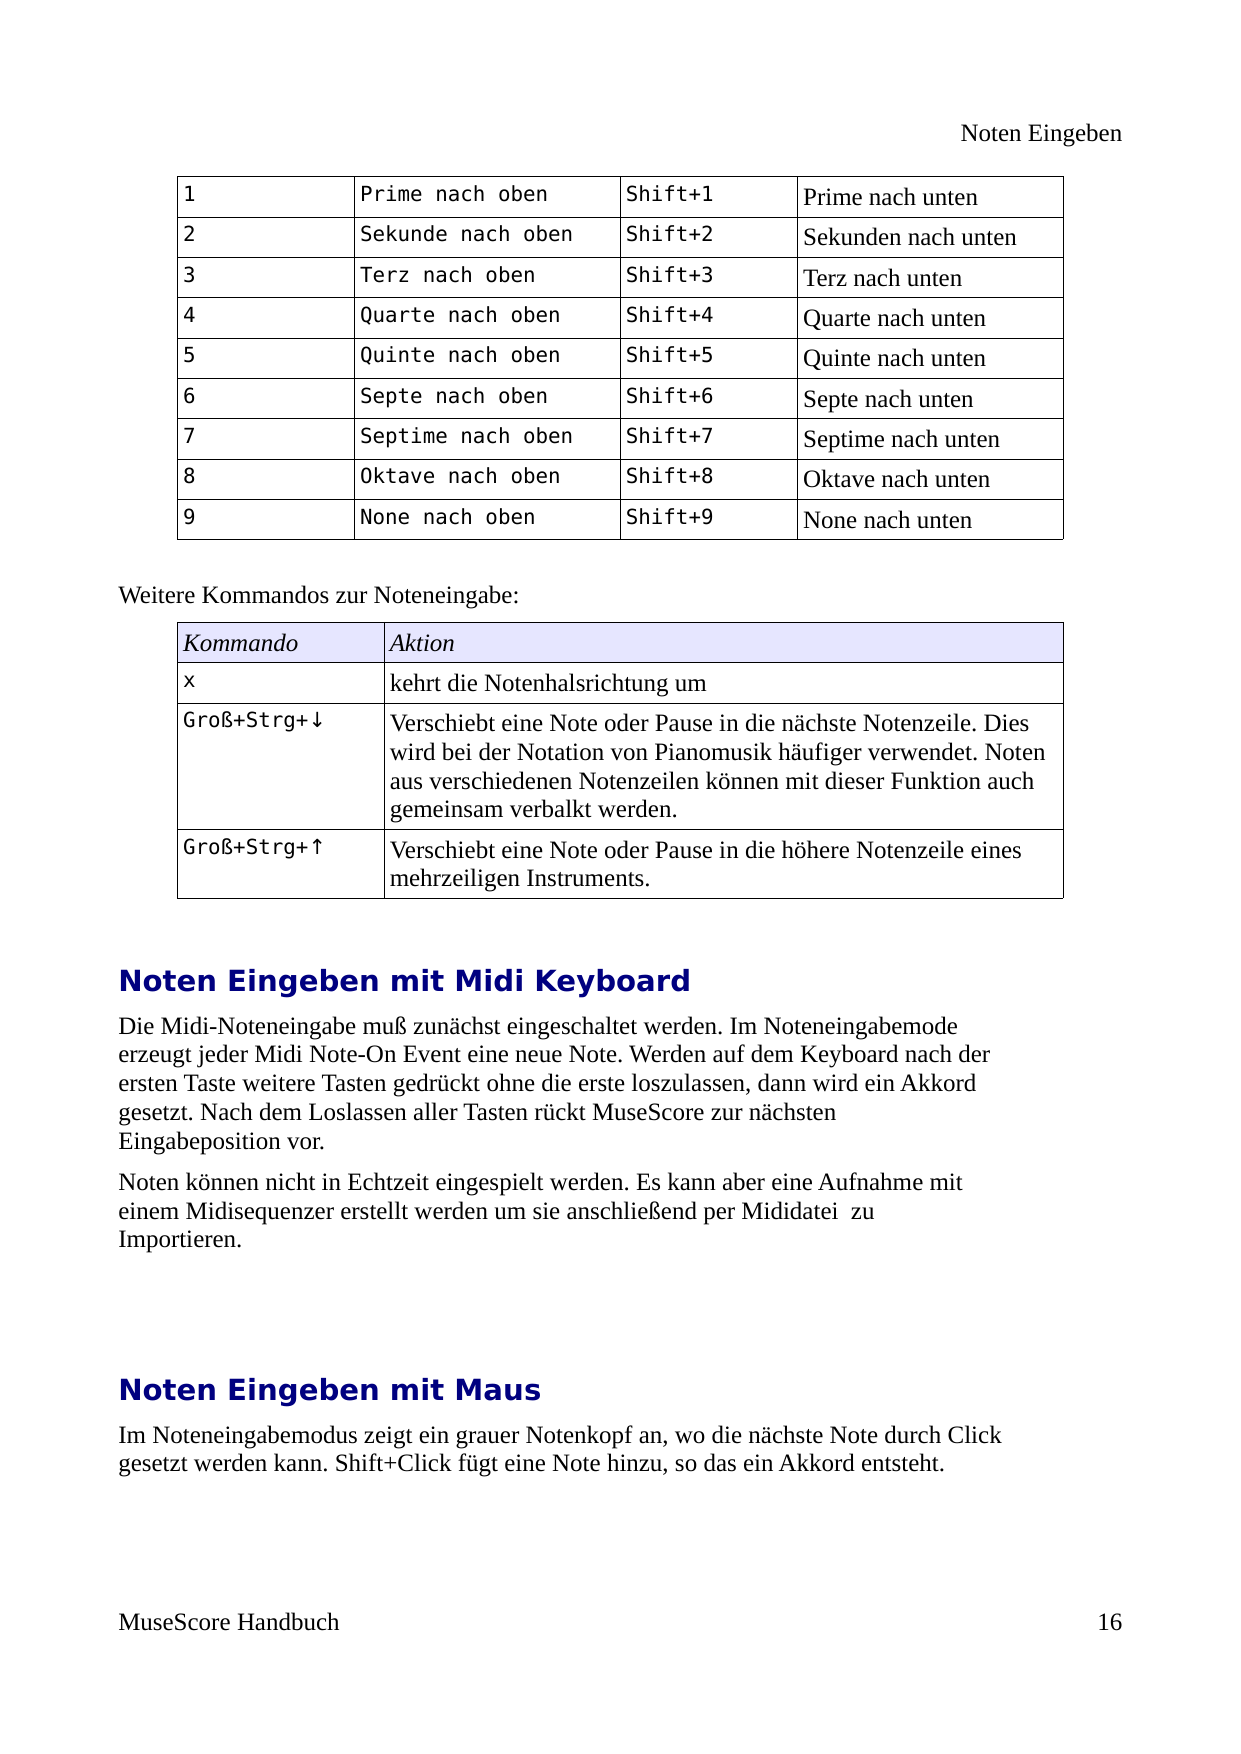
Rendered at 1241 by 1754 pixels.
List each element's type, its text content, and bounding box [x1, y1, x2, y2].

table_cell None nach oben [355, 500, 620, 539]
table_cell Septime nach unten [798, 419, 1063, 458]
table_cell 9 [178, 500, 354, 539]
table_cell kehrt die Notenhalsrichtung um [385, 663, 1063, 702]
table_cell Sekunde nach oben [355, 218, 620, 257]
table_cell Shift+4 [621, 298, 797, 338]
table_cell 6 [178, 379, 354, 418]
table_cell Shift+9 [621, 500, 797, 539]
table_cell Shift+2 [621, 218, 797, 257]
table_cell Prime nach unten [798, 177, 1063, 217]
table_cell 7 [178, 419, 354, 458]
table_cell Shift+7 [621, 419, 797, 458]
table_cell Groß+Strg+↑ [178, 830, 384, 898]
subtitle Noten Eingeben mit Maus [118, 1373, 1122, 1407]
table_cell Oktave nach unten [798, 460, 1063, 499]
table_cell Terz nach unten [798, 258, 1063, 297]
table_cell 8 [178, 460, 354, 499]
table_cell 2 [178, 218, 354, 257]
table_cell 5 [178, 339, 354, 378]
table_cell 4 [178, 298, 354, 338]
table_cell 3 [178, 258, 354, 297]
text Im Noteneingabemodus zeigt ein grauer Notenkopf an, wo die nächste Note durch Click gesetzt werden kann. Shift+Click fügt eine Note hinzu, so das ein Akkord entsteht. [118, 1420, 1004, 1477]
table_header Kommando [178, 623, 384, 662]
table_cell None nach unten [798, 500, 1063, 539]
table_cell Quinte nach unten [798, 339, 1063, 378]
table_cell Oktave nach oben [355, 460, 620, 499]
table_cell Sekunden nach unten [798, 218, 1063, 257]
text Die Midi-Noteneingabe muß zunächst eingeschaltet werden. Im Noteneingabemode erzeugt jeder Midi Note-On Event eine neue Note. Werden auf dem Keyboard nach der ersten Taste weitere Tasten gedrückt ohne die erste loszulassen, dann wird ein Akkord gesetzt. Nach dem Loslassen aller Tasten rückt MuseScore zur nächsten Eingabeposition vor. [118, 1011, 1004, 1154]
table_cell Quarte nach unten [798, 298, 1063, 338]
subtitle Noten Eingeben mit Midi Keyboard [118, 964, 1122, 998]
table_cell Terz nach oben [355, 258, 620, 297]
table_cell Septe nach unten [798, 379, 1063, 418]
text Noten können nicht in Echtzeit eingespielt werden. Es kann aber eine Aufnahme mit einem Midisequenzer erstellt werden um sie anschließend per Mididatei zu Importieren. [118, 1167, 1004, 1253]
table_cell 1 [178, 177, 354, 217]
table_cell Septime nach oben [355, 419, 620, 458]
table_cell Prime nach oben [355, 177, 620, 217]
table_header Aktion [385, 623, 1063, 662]
table_cell Septe nach oben [355, 379, 620, 418]
table_cell Shift+6 [621, 379, 797, 418]
table_cell Shift+5 [621, 339, 797, 378]
table_cell Groß+Strg+↓ [178, 704, 384, 829]
table_cell Shift+1 [621, 177, 797, 217]
table_cell Quarte nach oben [355, 298, 620, 338]
table_cell Verschiebt eine Note oder Pause in die nächste Notenzeile. Dies wird bei der Notation von Pianomusik häufiger verwendet. Noten aus verschiedenen Notenzeilen können mit dieser Funktion auch gemeinsam verbalkt werden. [385, 704, 1063, 829]
table_cell Shift+8 [621, 460, 797, 499]
table_cell x [178, 663, 384, 702]
table_cell Verschiebt eine Note oder Pause in die höhere Notenzeile eines mehrzeiligen Instruments. [385, 830, 1063, 898]
text Weitere Kommandos zur Noteneingabe: [118, 581, 1004, 609]
table_cell Shift+3 [621, 258, 797, 297]
table_cell Quinte nach oben [355, 339, 620, 378]
